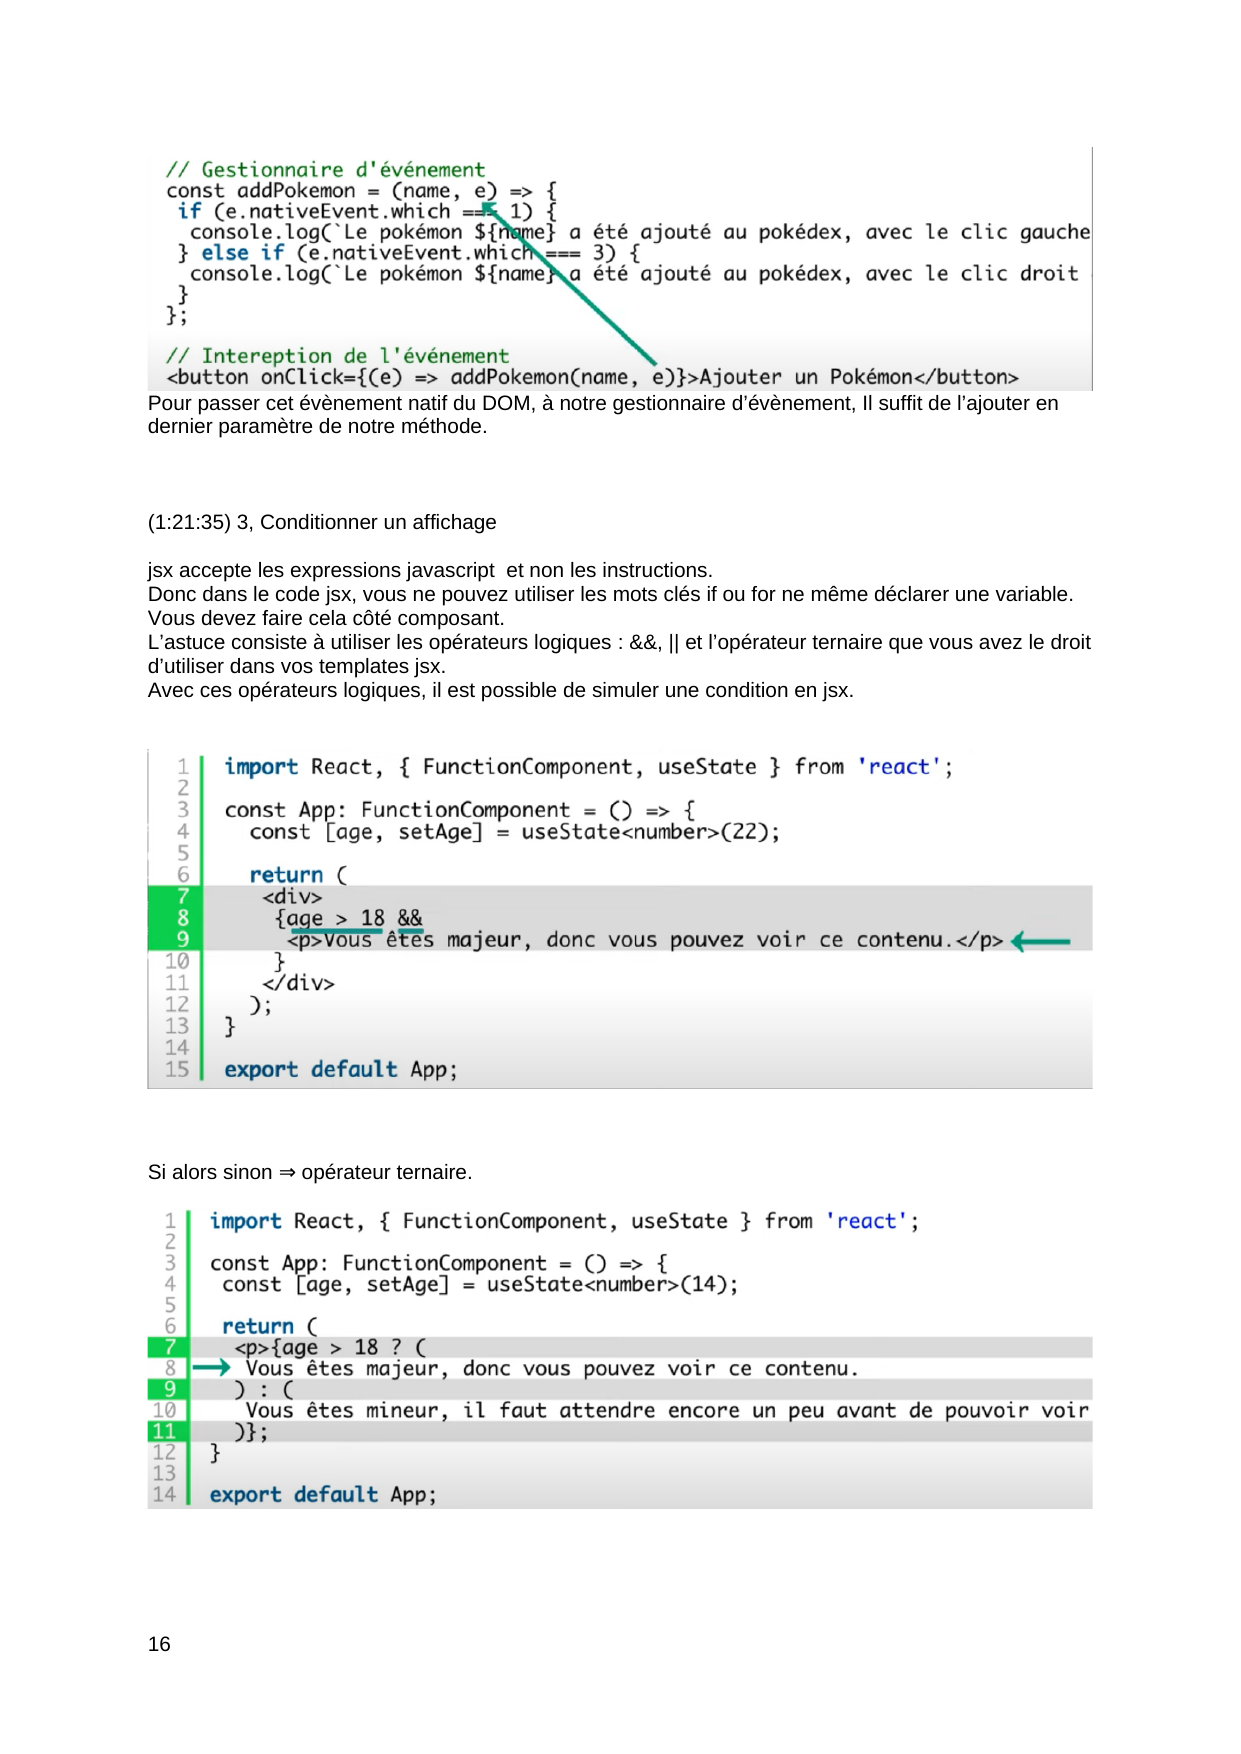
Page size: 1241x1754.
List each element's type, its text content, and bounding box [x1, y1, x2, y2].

picture [147, 147, 1093, 391]
text Donc dans le code jsx, vous ne pouvez utiliser les mots clés if ou for ne même déclarer une variable. [148, 582, 1093, 606]
text (1:21:35) 3, Conditionner un affichage [148, 510, 1093, 534]
text L’astuce consiste à utiliser les opérateurs logiques : &&, || et l’opérateur ternaire que vous avez le droit d’utiliser dans vos templates jsx. [148, 630, 1093, 678]
text Vous devez faire cela côté composant. [148, 606, 1093, 630]
text Avec ces opérateurs logiques, il est possible de simuler une condition en jsx. [148, 678, 1093, 702]
picture [147, 1207, 1093, 1509]
text Pour passer cet évènement natif du DOM, à notre gestionnaire d’évènement, Il suffit de l’ajouter en dernier paramètre de notre méthode. [148, 391, 1093, 438]
picture [147, 749, 1093, 1089]
text Si alors sinon ⇒ opérateur ternaire. [148, 1160, 1093, 1184]
text jsx accepte les expressions javascript et non les instructions. [148, 558, 1093, 582]
